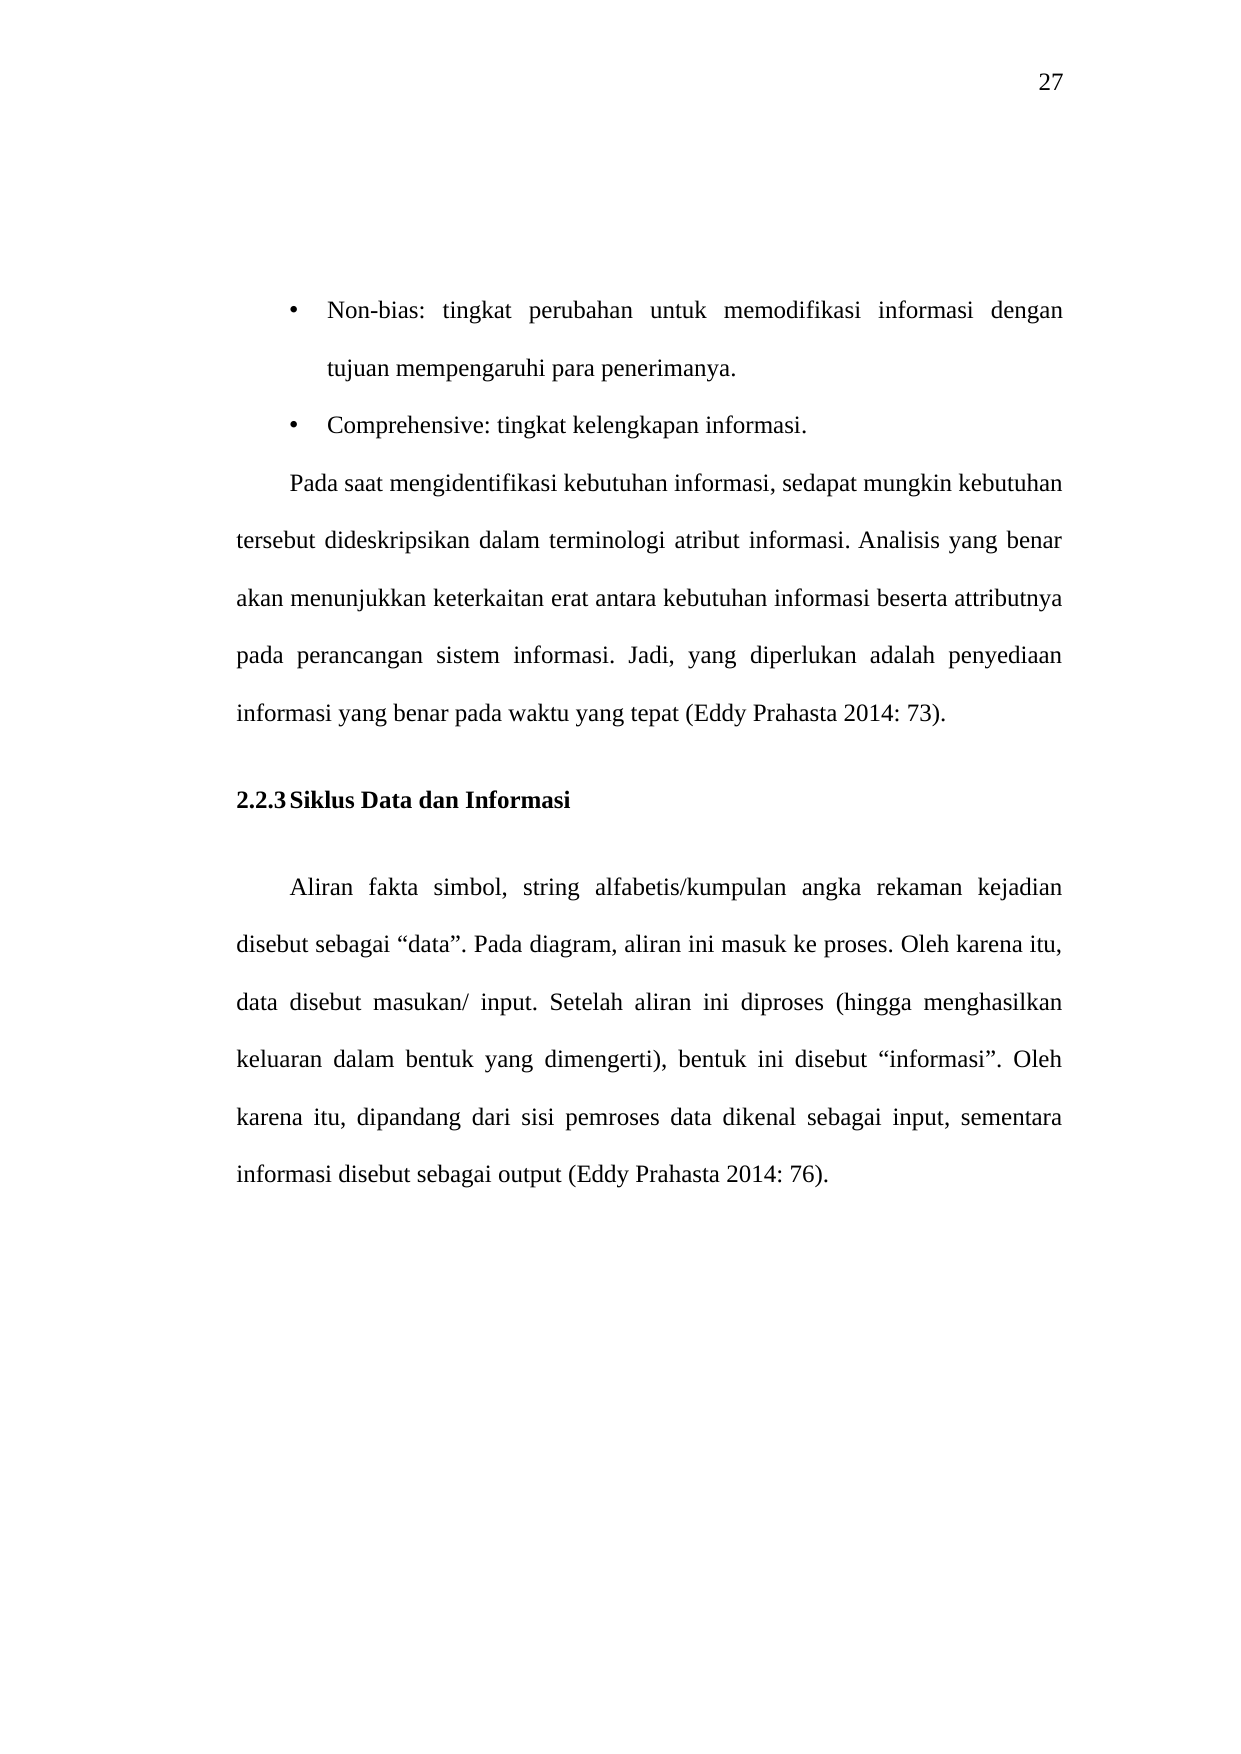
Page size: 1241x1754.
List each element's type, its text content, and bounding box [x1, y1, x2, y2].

list Comprehensive: tingkat kelengkapan informasi. [289, 410, 1063, 439]
subtitle 2.2.3 Siklus Data dan Informasi [236, 785, 1063, 813]
text Aliran fakta simbol, string alfabetis/kumpulan angka rekaman kejadian disebut sebagai “data”. Pada diagram, aliran ini masuk ke proses. Oleh karena itu, data disebut masukan/ input. Setelah aliran ini diproses (hingga menghasilkan keluaran dalam bentuk yang dimengerti), bentuk ini disebut “informasi”. Oleh karena itu, dipandang dari sisi pemroses data dikenal sebagai input, sementara informasi disebut sebagai output (Eddy Prahasta 2014: 76). [236, 872, 1063, 1188]
list Non-bias: tingkat perubahan untuk memodifikasi informasi dengan tujuan mempengaruhi para penerimanya. [289, 295, 1063, 382]
text Pada saat mengidentifikasi kebutuhan informasi, sedapat mungkin kebutuhan tersebut dideskripsikan dalam terminologi atribut informasi. Analisis yang benar akan menunjukkan keterkaitan erat antara kebutuhan informasi beserta attributnya pada perancangan sistem informasi. Jadi, yang diperlukan adalah penyediaan informasi yang benar pada waktu yang tepat (Eddy Prahasta 2014: 73). [236, 468, 1063, 727]
